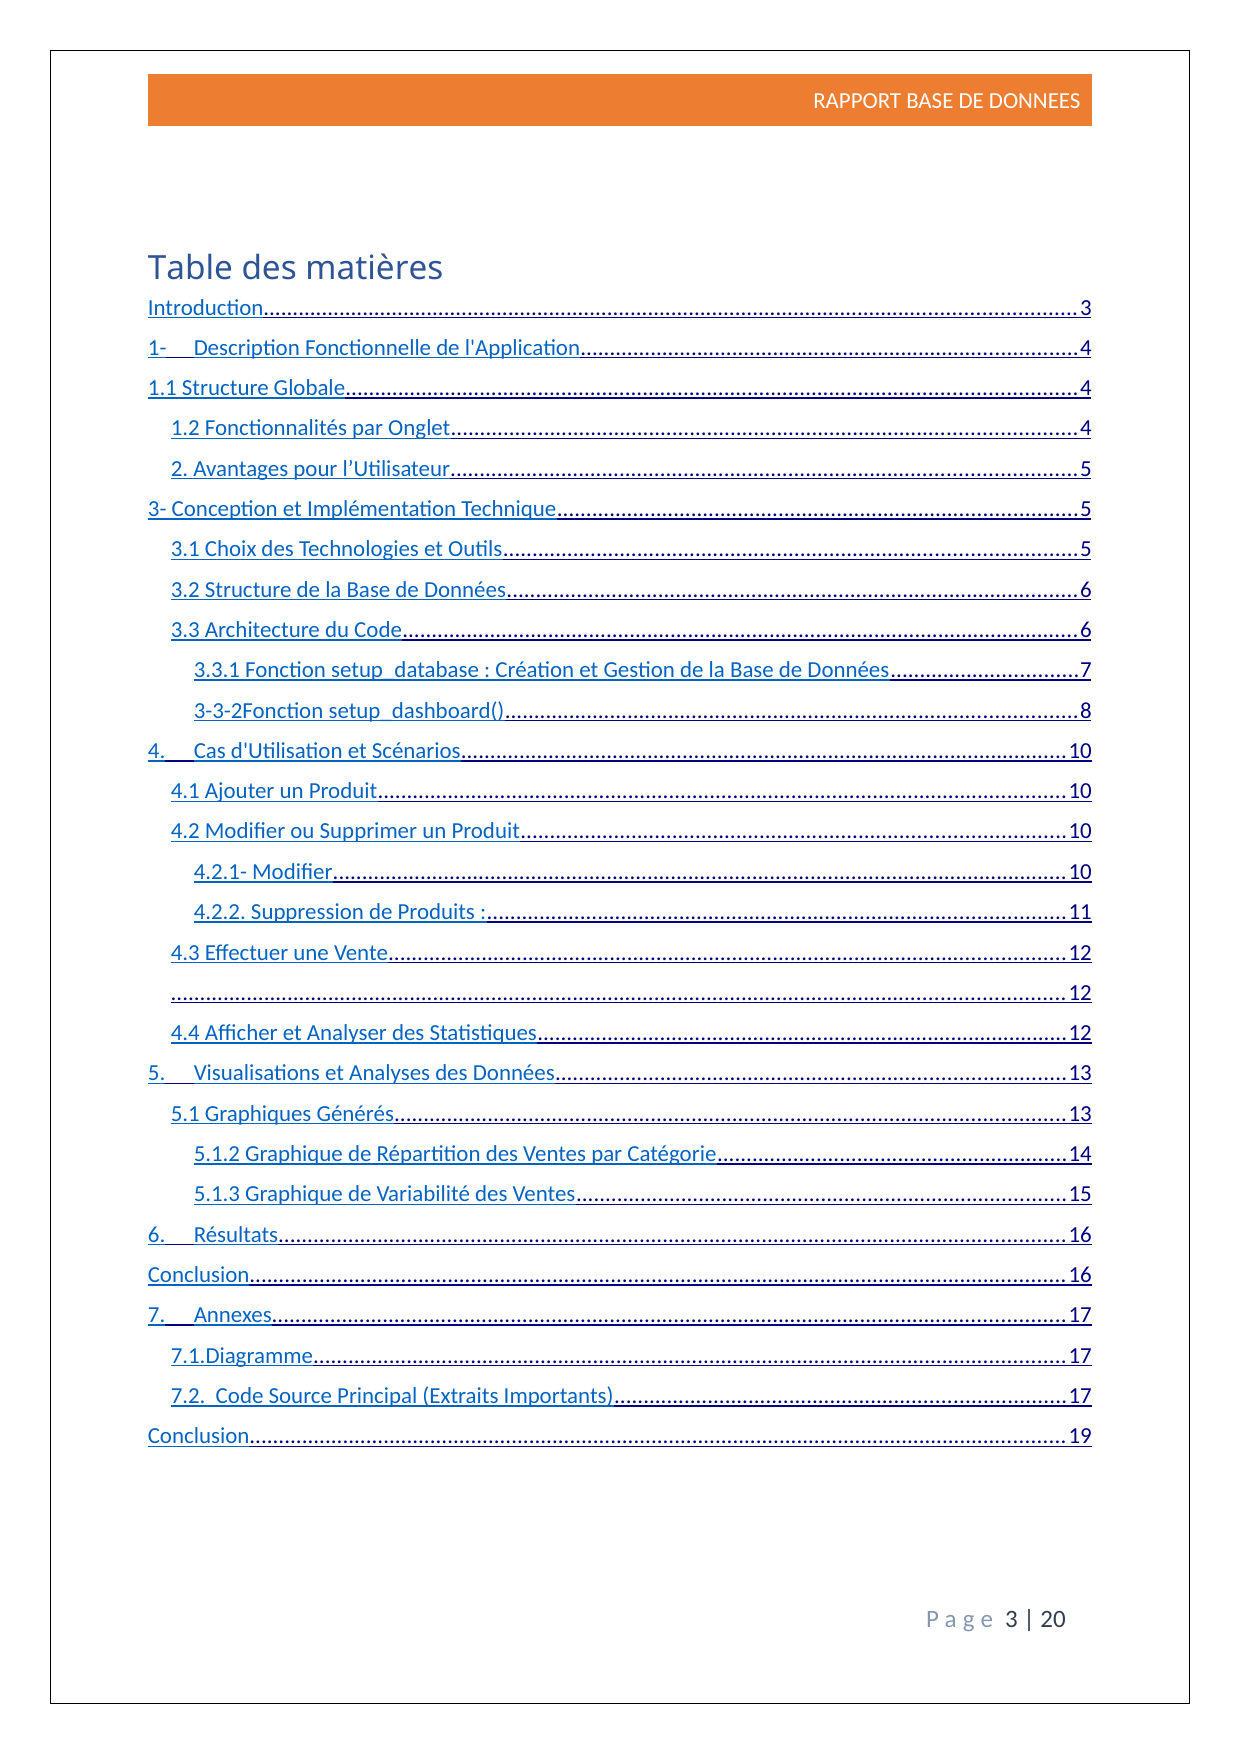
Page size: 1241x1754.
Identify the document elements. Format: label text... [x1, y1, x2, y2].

text 4.2.2. Suppression de Produits : 11 [193, 897, 1092, 921]
text 5.1.2 Graphique de Répartition des Ventes par Catégorie 14 [193, 1139, 1092, 1163]
text 3- Conception et Implémentation Technique 5 [148, 494, 1092, 522]
text 3.2 Structure de la Base de Données 6 [171, 575, 1092, 603]
text 7.2. Code Source Principal (Extraits Importants) 17 [171, 1381, 1092, 1405]
text 1- Description Fonctionnelle de l'Application 4 [148, 333, 1092, 361]
text 5.1.3 Graphique de Variabilité des Ventes 15 [193, 1179, 1092, 1204]
text 7.1.Diagramme 17 [171, 1341, 1092, 1365]
text 1.2 Fonctionnalités par Onglet 4 [171, 413, 1092, 442]
text 4. Cas d'Utilisation et Scénarios 10 [148, 736, 1092, 760]
text 5.1 Graphiques Générés 13 [171, 1099, 1092, 1123]
text 3-3-2Fonction setup_dashboard() 8 [193, 696, 1092, 724]
text 6. Résultats 16 [148, 1220, 1092, 1244]
text 3.3 Architecture du Code 6 [171, 615, 1092, 643]
text 1.1 Structure Globale 4 [148, 373, 1092, 401]
text 12 [171, 978, 1092, 1002]
text 4.1 Ajouter un Produit 10 [171, 776, 1092, 801]
text 7. Annexes 17 [148, 1300, 1092, 1324]
text Table des matières [148, 244, 1092, 289]
text 3.1 Choix des Technologies et Outils 5 [171, 534, 1092, 562]
text 4.2.1- Modifier 10 [193, 857, 1092, 881]
text 4.3 Effectuer une Vente 12 [171, 938, 1092, 962]
text 4.4 Afficher et Analyser des Statistiques 12 [171, 1018, 1092, 1042]
text 3.3.1 Fonction setup_database : Création et Gestion de la Base de Données 7 [193, 655, 1092, 683]
text 4.2 Modifier ou Supprimer un Produit 10 [171, 817, 1092, 841]
text 5. Visualisations et Analyses des Données 13 [148, 1058, 1092, 1083]
text Conclusion 16 [148, 1260, 1092, 1284]
text Conclusion 19 [148, 1421, 1092, 1446]
text Introduction 3 [148, 293, 1092, 321]
text 2. Avantages pour l’Utilisateur 5 [171, 454, 1092, 482]
